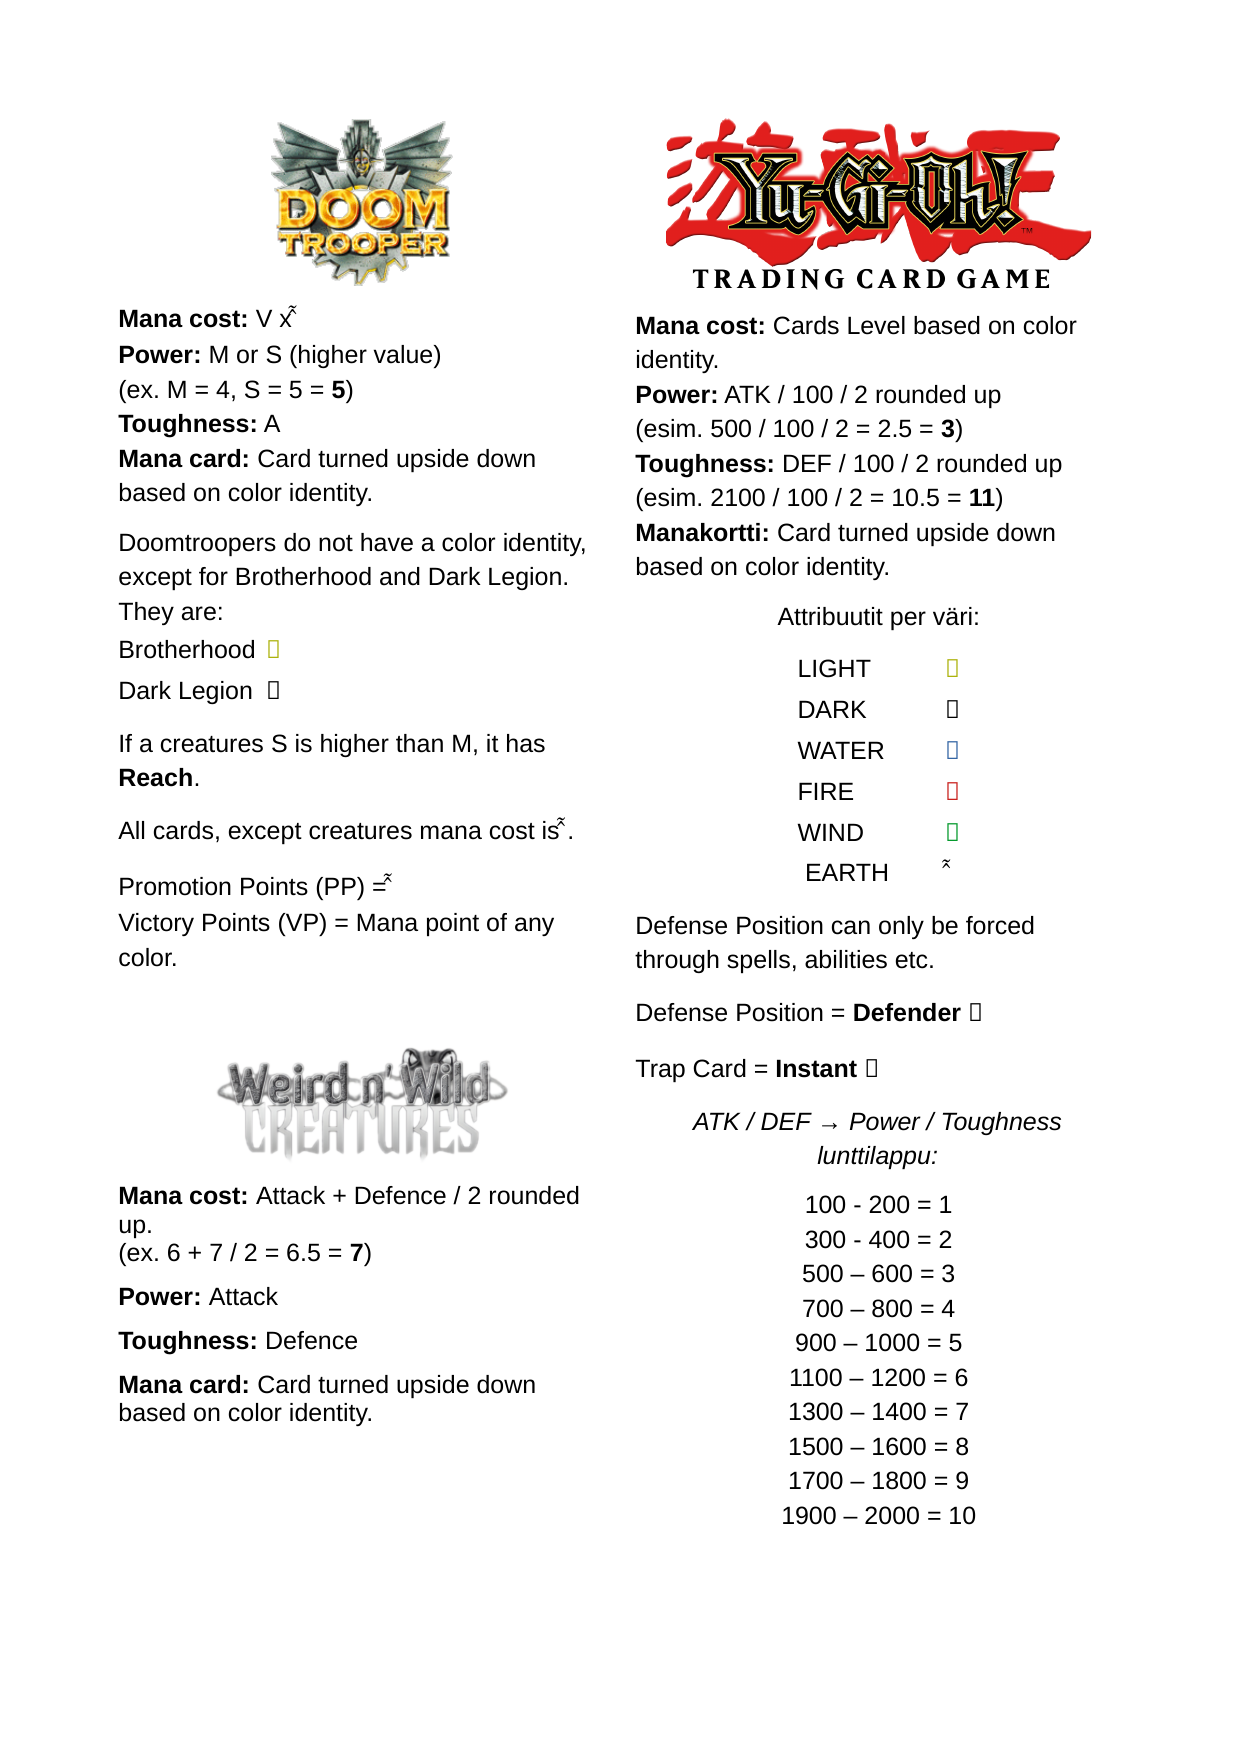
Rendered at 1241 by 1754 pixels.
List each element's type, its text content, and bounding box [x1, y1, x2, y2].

text 100 - 200 = 1 300 - 400 = 2 500 – 600 = 3 700 – 800 = 4 900 – 1000 = 5 1100 – 1200 = 6 1300 – 1400 = 7 1500 – 1600 = 8 1700 – 1800 = 9 1900 – 2000 = 10 [635, 1191, 1122, 1529]
text Mana card: Card turned upside down based on color identity. [118, 1369, 605, 1427]
picture [666, 118, 1092, 290]
picture [270, 118, 453, 286]
picture [208, 1041, 515, 1166]
text Promotion Points (PP) =  Victory Points (VP) = Mana point of any color. [118, 868, 605, 972]
text LIGHT  DARK  WATER  FIRE  WIND  EARTH  [635, 651, 1122, 889]
text ATK / DEF → Power / Toughness lunttilappu: [635, 1107, 1122, 1170]
text Defense Position can only be forced through spells, abilities etc. [635, 911, 1122, 974]
text Defense Position = Defender  [635, 995, 1122, 1029]
text If a creatures S is higher than M, it has Reach. [118, 729, 605, 792]
text All cards, except creatures mana cost is . [118, 813, 605, 847]
text Toughness: Defence [118, 1326, 605, 1354]
text Mana cost: V x  Power: M or S (higher value) (ex. M = 4, S = 5 = 5) Toughness: A Mana card: Card turned upside down based on color identity. [118, 300, 605, 507]
text Doomtroopers do not have a color identity, except for Brotherhood and Dark Legion. They are: Brotherhood  Dark Legion  [118, 528, 605, 707]
text Power: Attack [118, 1282, 605, 1311]
text Attribuutit per väri: [635, 601, 1122, 630]
text Mana cost: Attack + Defence / 2 rounded up. (ex. 6 + 7 / 2 = 6.5 = 7) [118, 1181, 605, 1267]
text Mana cost: Cards Level based on color identity. Power: ATK / 100 / 2 rounded up (esim. 500 / 100 / 2 = 2.5 = 3) Toughness: DEF / 100 / 2 rounded up (esim. 2100 / 100 / 2 = 10.5 = 11) Manakortti: Card turned upside down based on color identity. [635, 311, 1122, 581]
text Trap Card = Instant  [635, 1051, 1122, 1085]
